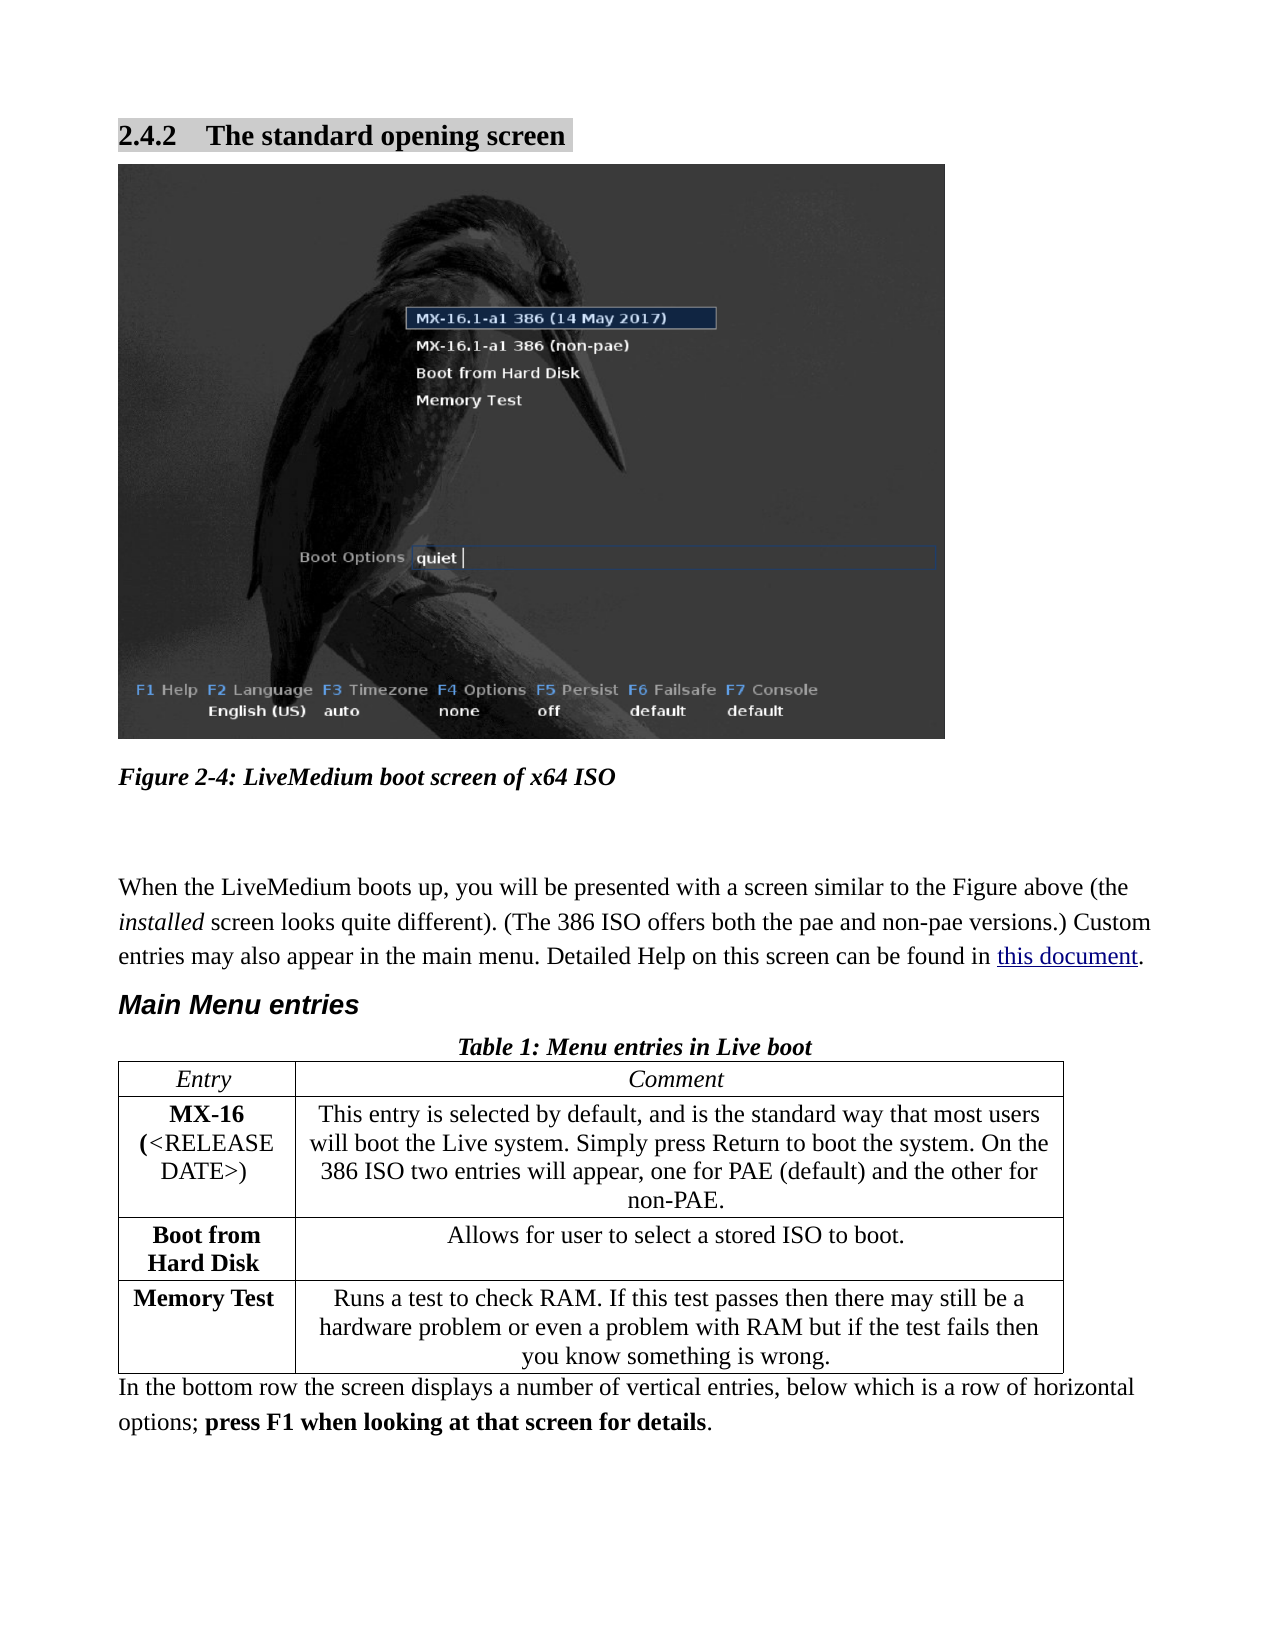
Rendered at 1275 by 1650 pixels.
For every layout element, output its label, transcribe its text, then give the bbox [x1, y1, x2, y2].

text Figure 2-4: LiveMedium boot screen of x64 ISO [118, 762, 1157, 791]
picture [118, 164, 945, 739]
table_cell Boot from Hard Disk [119, 1218, 295, 1280]
table_header Comment [296, 1062, 1063, 1096]
table_cell Runs a test to check RAM. If this test passes then there may still be a hardware problem or even a problem with RAM but if the test fails then you know something is wrong. [296, 1281, 1063, 1372]
subtitle Main Menu entries [118, 988, 1157, 1020]
subtitle 2.4.2 The standard opening screen [573, 118, 1157, 152]
table_cell MX-16 (<RELEASE DATE>) [119, 1097, 295, 1217]
table_cell This entry is selected by default, and is the standard way that most users will boot the Live system. Simply press Return to boot the system. On the 386 ISO two entries will appear, one for PAE (default) and the other for non-PAE. [296, 1097, 1063, 1217]
subtitle Table 1: Menu entries in Live boot [118, 1032, 1157, 1061]
table_cell Allows for user to select a stored ISO to boot. [296, 1218, 1063, 1280]
text In the bottom row the screen displays a number of vertical entries, below which is a row of horizontal options; press F1 when looking at that screen for details. [118, 1372, 1157, 1436]
text When the LiveMedium boots up, you will be presented with a screen similar to the Figure above (the installed screen looks quite different). (The 386 ISO offers both the pae and non-pae versions.) Custom entries may also appear in the main menu. Detailed Help on this screen can be found in this document. [118, 872, 1157, 970]
table_cell Memory Test [119, 1281, 295, 1372]
table_header Entry [119, 1062, 295, 1096]
